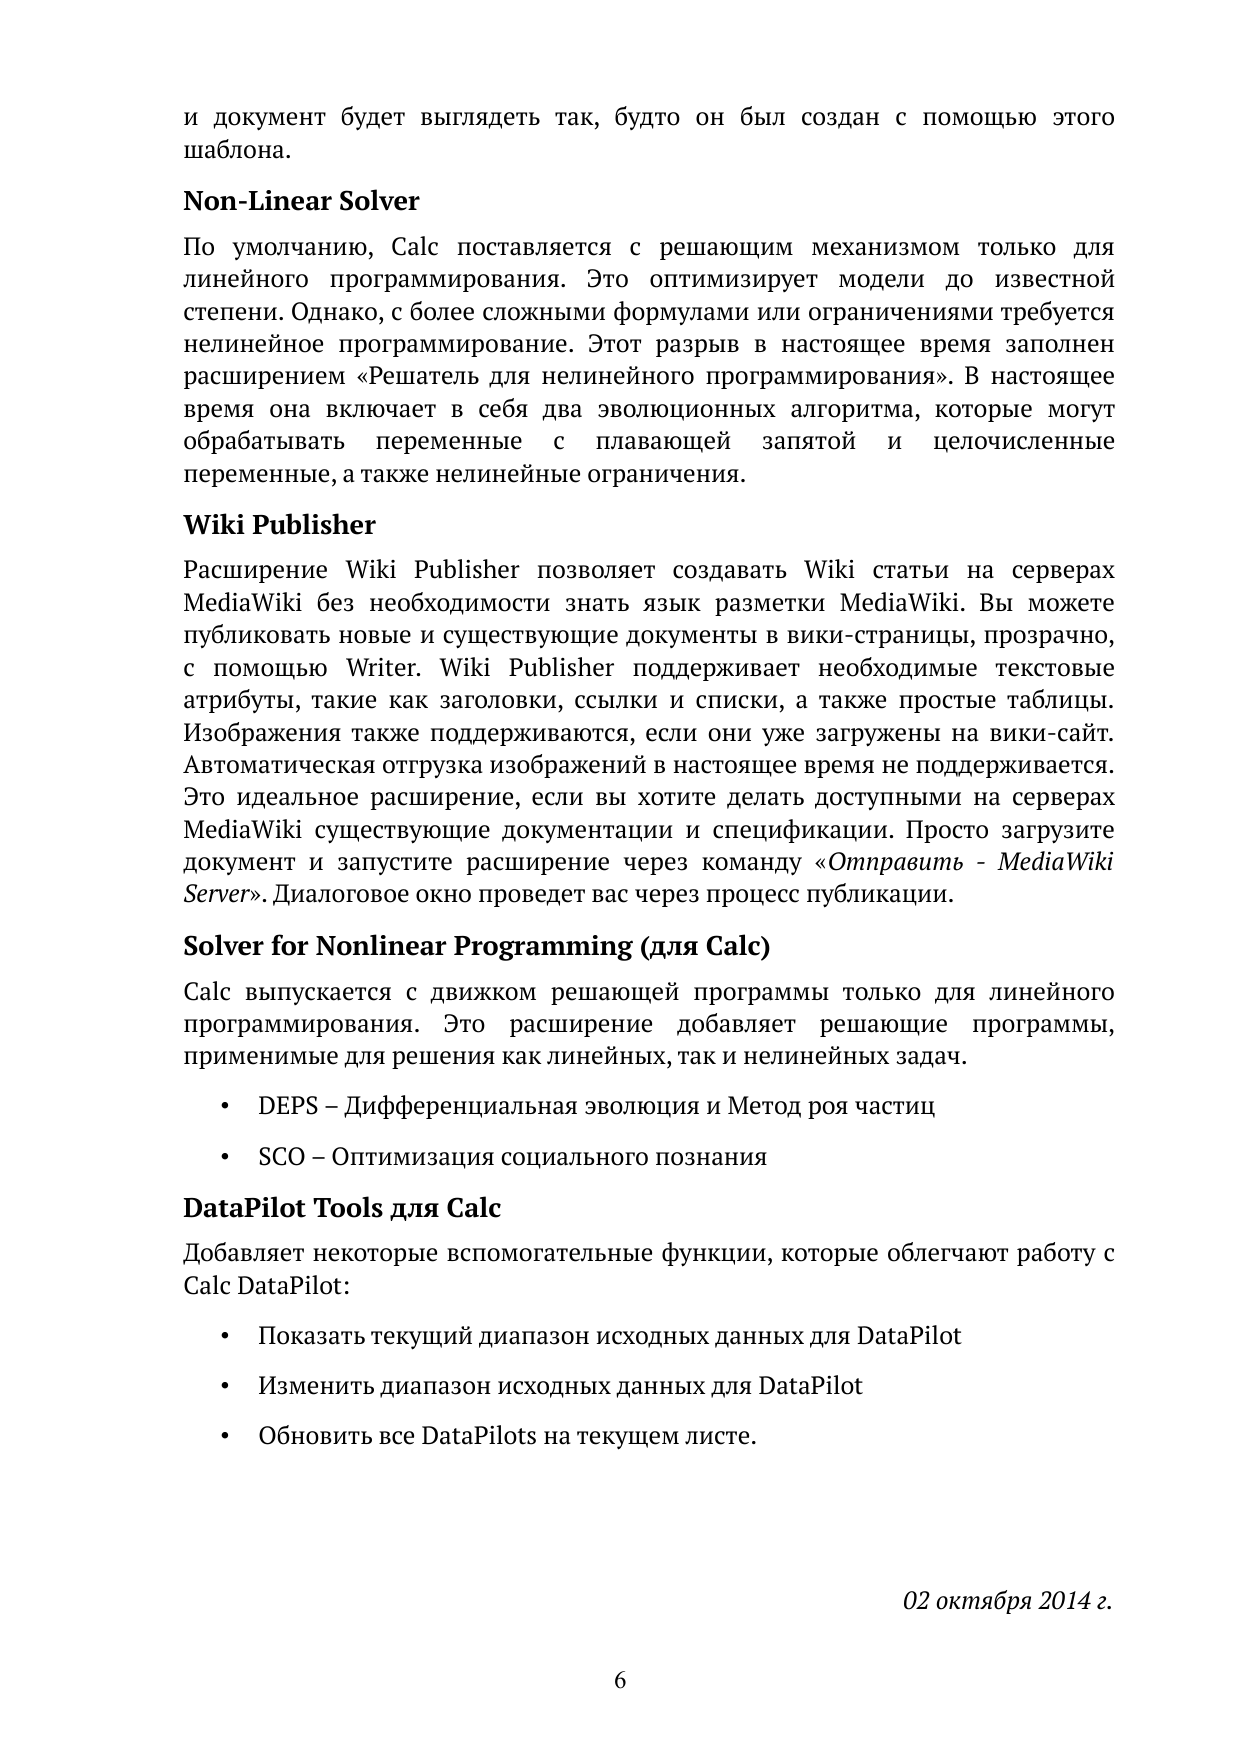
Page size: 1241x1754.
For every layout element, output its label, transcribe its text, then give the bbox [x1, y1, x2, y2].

text Calc выпускается с движком решающей программы только для линейного программирования. Это расширение добавляет решающие программы, применимые для решения как линейных, так и нелинейных задач. [183, 974, 1116, 1072]
text 02 октября 2014 г. [124, 1584, 1116, 1617]
subtitle Non-Linear Solver [183, 183, 1116, 218]
text Добавляет некоторые вспомогательные функции, которые облегчают работу с Calc DataPilot: [183, 1236, 1116, 1301]
list Изменить диапазон исходных данных для DataPilot [221, 1369, 1116, 1401]
text По умолчанию, Calc поставляется с решающим механизмом только для линейного программирования. Это оптимизирует модели до известной степени. Однако, с более сложными формулами или ограничениями требуется нелинейное программирование. Этот разрыв в настоящее время заполнен расширением «Решатель для нелинейного программирования». В настоящее время она включает в себя два эволюционных алгоритма, которые могут обрабатывать переменные с плавающей запятой и целочисленные переменные, а также нелинейные ограничения. [183, 230, 1116, 489]
list DEPS – Дифференциальная эволюция и Метод роя частиц [221, 1089, 1116, 1122]
subtitle DataPilot Tools для Calc [183, 1189, 1116, 1225]
text Дмитрий Мажарцев [124, 1519, 1116, 1552]
text Волгоград [124, 1552, 1116, 1584]
list Обновить все DataPilots на текущем листе. [221, 1419, 1116, 1452]
text Расширение Wiki Publisher позволяет создавать Wiki статьи на серверах MediaWiki без необходимости знать язык разметки MediaWiki. Вы можете публиковать новые и существующие документы в вики-страницы, прозрачно, с помощью Writer. Wiki Publisher поддерживает необходимые текстовые атрибуты, такие как заголовки, ссылки и списки, а также простые таблицы. Изображения также поддерживаются, если они уже загружены на вики-сайт. Автоматическая отгрузка изображений в настоящее время не поддерживается. Это идеальное расширение, если вы хотите делать доступными на серверах MediaWiki существующие документации и спецификации. Просто загрузите документ и запустите расширение через команду «Отправить - MediaWiki Server». Диалоговое окно проведет вас через процесс публикации. [183, 553, 1116, 910]
subtitle Solver for Nonlinear Programming (для Calc) [183, 928, 1116, 963]
text и документ будет выглядеть так, будто он был создан с помощью этого шаблона. [183, 100, 1116, 165]
subtitle Wiki Publisher [183, 507, 1116, 542]
list SCO – Оптимизация социального познания [221, 1139, 1116, 1172]
list Показать текущий диапазон исходных данных для DataPilot [221, 1319, 1116, 1351]
